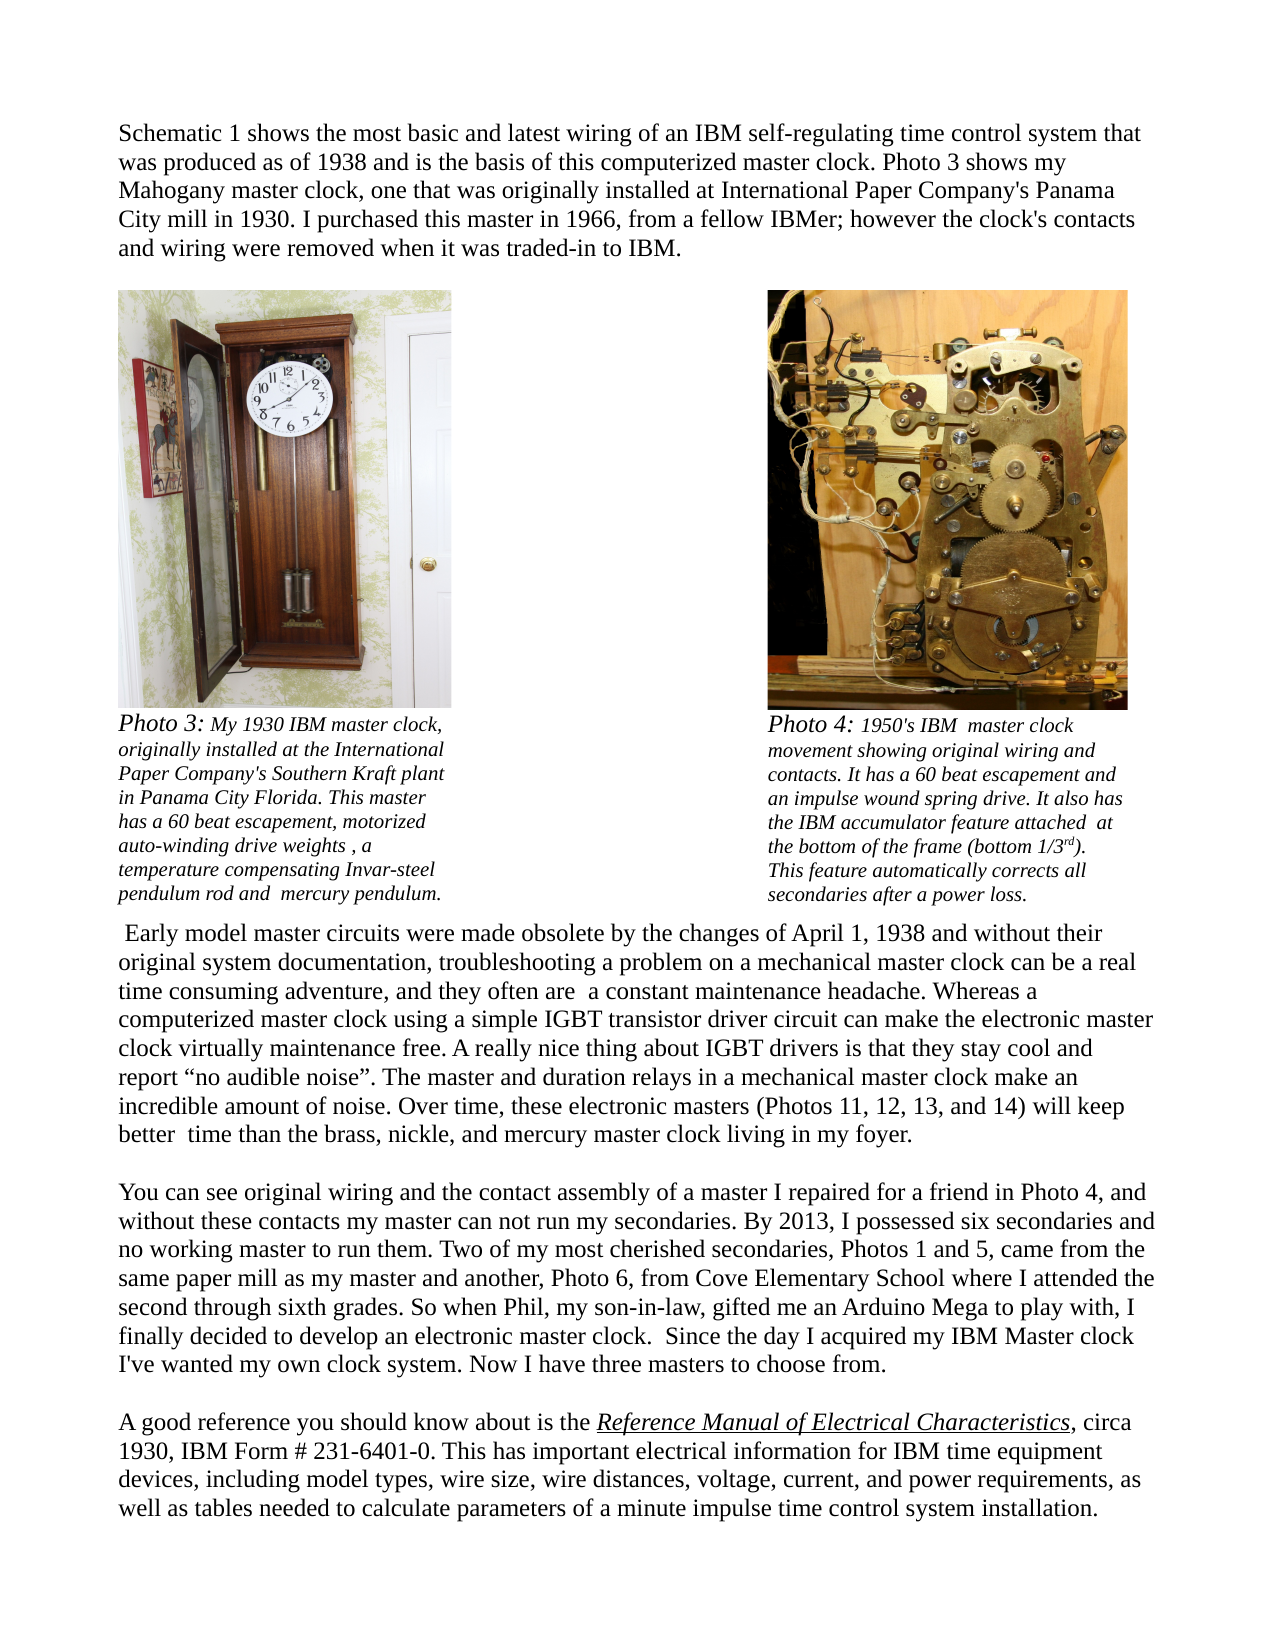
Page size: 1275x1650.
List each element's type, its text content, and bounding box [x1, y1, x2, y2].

text A good reference you should know about is the Reference Manual of Electrical Characteristics, circa 1930, IBM Form # 231-6401-0. This has important electrical information for IBM time equipment devices, including model types, wire size, wire distances, voltage, current, and power requirements, as well as tables needed to calculate parameters of a minute impulse time control system installation. [118, 1407, 1157, 1522]
text was produced as of 1938 and is the basis of this computerized master clock. Photo 3 shows my Mahogany master clock, one that was originally installed at International Paper Company's Panama City mill in 1930. I purchased this master in 1966, from a fellow IBMer; however the clock's contacts and wiring were removed when it was traded-in to IBM. [118, 147, 1157, 262]
picture [118, 290, 452, 708]
text Photo 3: My 1930 IBM master clock, originally installed at the International Paper Company's Southern Kraft plant in Panama City Florida. This master has a 60 beat escapement, motorized auto-winding drive weights , a temperature compensating Invar-steel pendulum rod and mercury pendulum. [118, 708, 451, 905]
text Early model master circuits were made obsolete by the changes of April 1, 1938 and without their original system documentation, troubleshooting a problem on a mechanical master clock can be a real time consuming adventure, and they often are a constant maintenance headache. Whereas a computerized master clock using a simple IGBT transistor driver circuit can make the electronic master clock virtually maintenance free. A really nice thing about IGBT drivers is that they stay cool and report “no audible noise”. The master and duration relays in a mechanical master clock make an incredible amount of noise. Over time, these electronic masters (Photos 11, 12, 13, and 14) will keep better time than the brass, nickle, and mercury master clock living in my foyer. [118, 291, 1157, 1148]
text Photo 4: 1950's IBM master clock movement showing original wiring and contacts. It has a 60 beat escapement and an impulse wound spring drive. It also has the IBM accumulator feature attached at the bottom of the frame (bottom 1/3rd). This feature automatically corrects all secondaries after a power loss. [768, 710, 1128, 906]
text You can see original wiring and the contact assembly of a master I repaired for a friend in Photo 4, and without these contacts my master can not run my secondaries. By 2013, I possessed six secondaries and no working master to run them. Two of my most cherished secondaries, Photos 1 and 5, came from the same paper mill as my master and another, Photo 6, from Cove Elementary School where I attended the second through sixth grades. So when Phil, my son-in-law, gifted me an Arduino Mega to play with, I finally decided to develop an electronic master clock. Since the day I acquired my IBM Master clock I've wanted my own clock system. Now I have three masters to choose from. [118, 1177, 1157, 1378]
text Schematic 1 shows the most basic and latest wiring of an IBM self-regulating time control system that [118, 118, 1157, 147]
picture [767, 290, 1128, 710]
